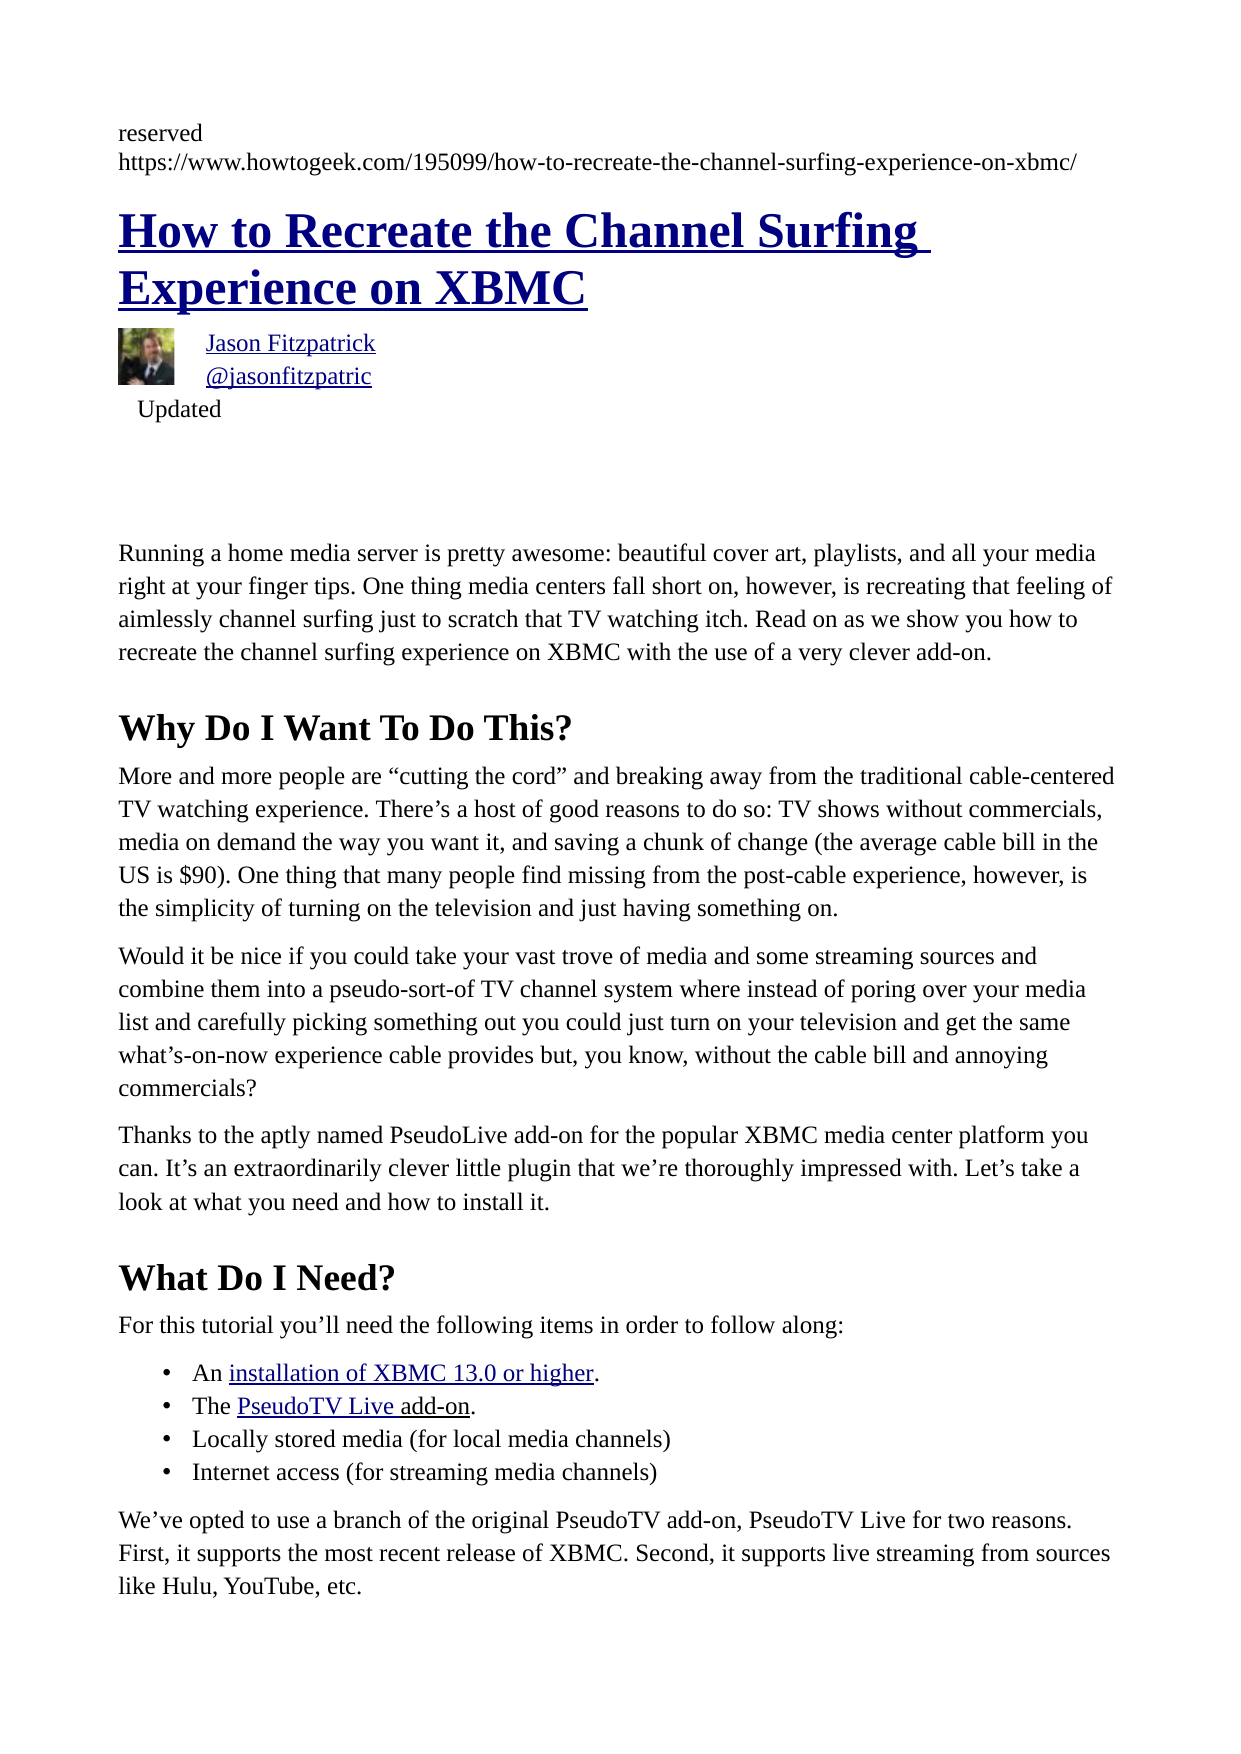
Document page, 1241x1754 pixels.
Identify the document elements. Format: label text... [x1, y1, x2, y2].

text Jason Fitzpatrick [175, 328, 1122, 357]
list An installation of XBMC 13.0 or higher. [162, 1358, 1122, 1387]
list The PseudoTV Live add-on. [162, 1391, 1122, 1420]
text Would it be nice if you could take your vast trove of media and some streaming sources and combine them into a pseudo-sort-of TV channel system where instead of poring over your media list and carefully picking something out you could just turn on your television and get the same what’s-on-now experience cable provides but, you know, without the cable bill and annoying commercials? [118, 941, 1122, 1102]
subtitle How to Recreate the Channel Surfing Experience on XBMC [118, 201, 1122, 316]
text reserved [118, 118, 1122, 147]
list Internet access (for streaming media channels) [162, 1457, 1122, 1486]
text For this tutorial you’ll need the following items in order to follow along: [118, 1311, 1122, 1339]
list Locally stored media (for local media channels) [162, 1424, 1122, 1453]
text More and more people are “cutting the cord” and breaking away from the traditional cable-centered TV watching experience. There’s a host of good reasons to do so: TV shows without commercials, media on demand the way you want it, and saving a chunk of change (the average cable bill in the US is $90). One thing that many people find missing from the post-cable experience, however, is the simplicity of turning on the television and just having something on. [118, 761, 1122, 922]
text Thanks to the aptly named PseudoLive add-on for the popular XBMC media center platform you can. It’s an extraordinarily clever little plugin that we’re thoroughly impressed with. Let’s take a look at what you need and how to install it. [118, 1121, 1122, 1215]
text Running a home media server is pretty awesome: beautiful cover art, playlists, and all your media right at your finger tips. One thing media centers fall short on, however, is recreating that feeling of aimlessly channel surfing just to scratch that TV watching itch. Read on as we show you how to recreate the channel surfing experience on XBMC with the use of a very clever add-on. [118, 538, 1122, 666]
text https://www.howtogeek.com/195099/how-to-recreate-the-channel-surfing-experience-on-xbmc/ [118, 147, 1122, 176]
subtitle Why Do I Want To Do This? [118, 706, 1122, 749]
text We’ve opted to use a branch of the original PseudoTV add-on, PseudoTV Live for two reasons. First, it supports the most recent release of XBMC. Second, it supports live streaming from sources like Hulu, YouTube, etc. [118, 1505, 1122, 1600]
text @jasonfitzpatric Updated [137, 361, 1122, 423]
picture [118, 328, 175, 385]
subtitle What Do I Need? [118, 1255, 1122, 1298]
